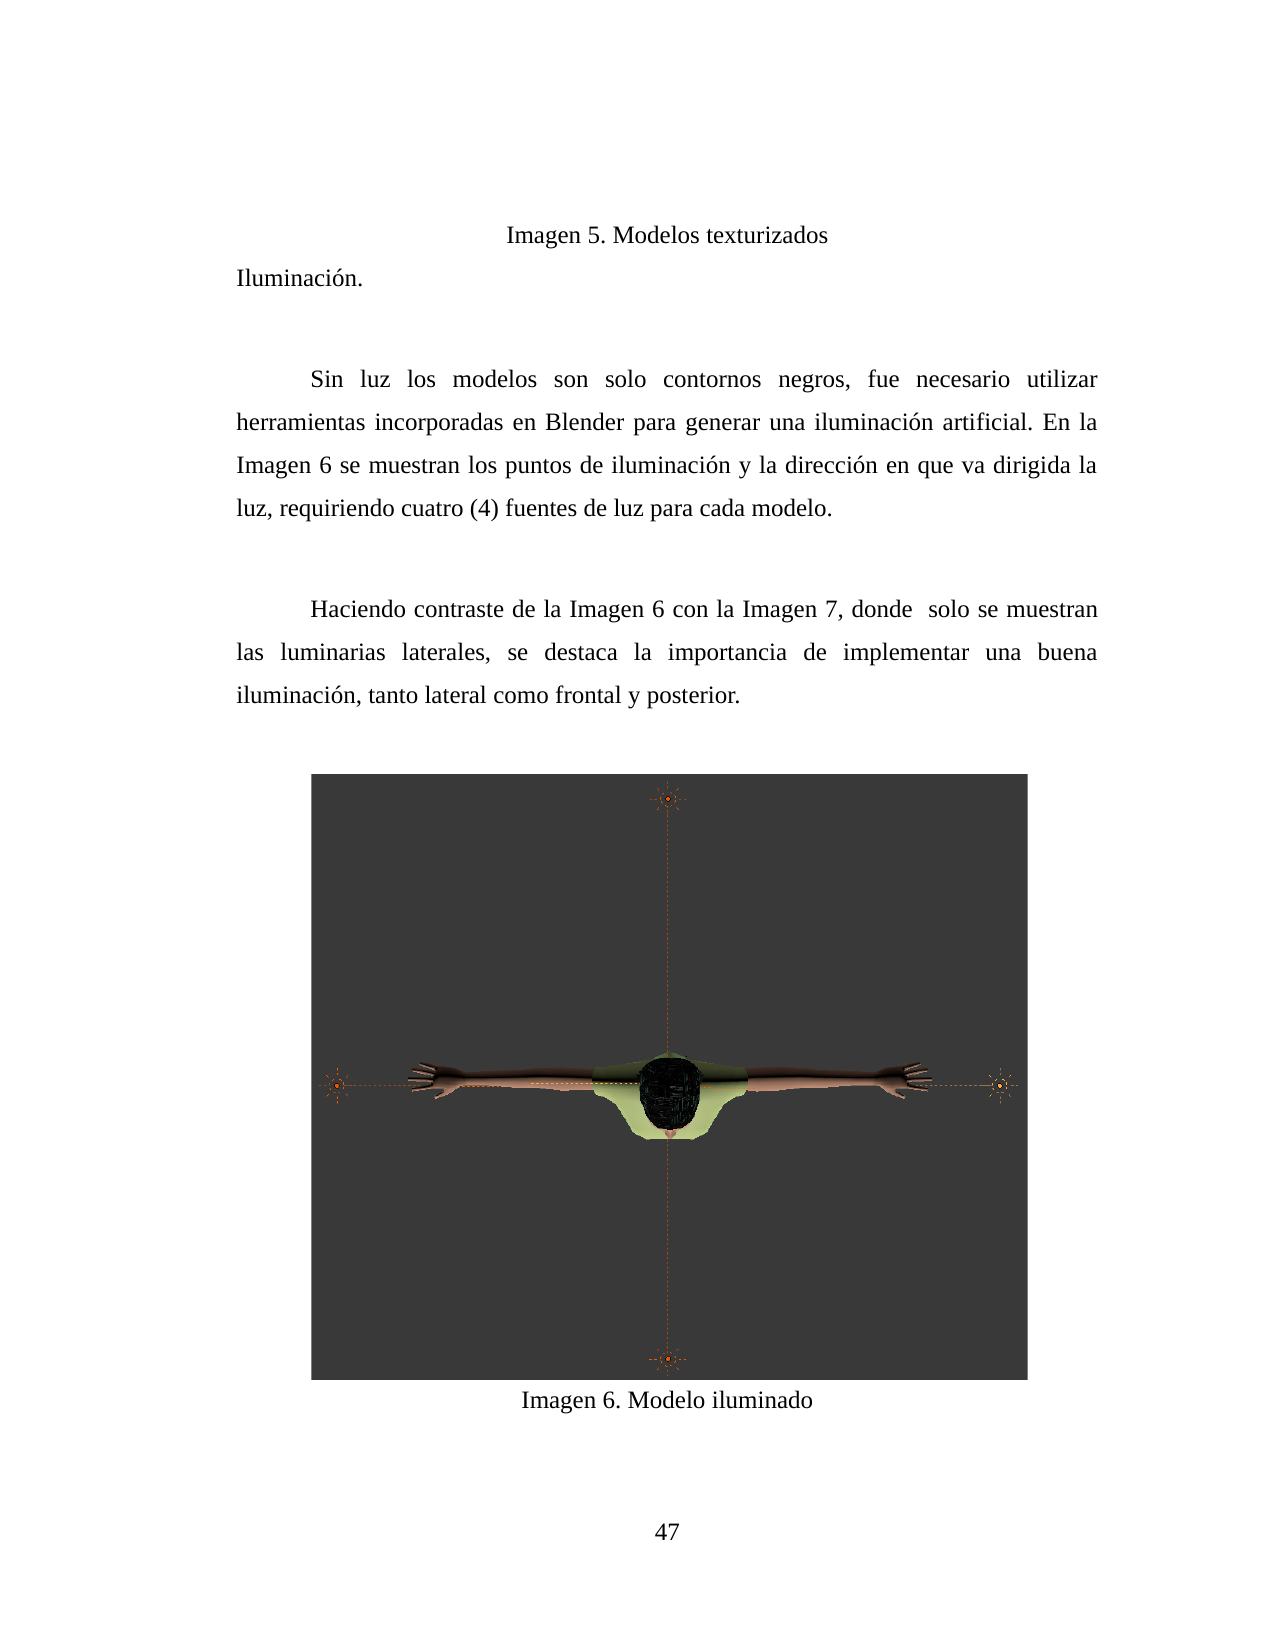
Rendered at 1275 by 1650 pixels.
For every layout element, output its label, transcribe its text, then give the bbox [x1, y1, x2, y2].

text Iluminación. [236, 350, 1098, 378]
picture [311, 860, 1028, 1468]
text Haciendo contraste de la Imagen 6 con la Imagen 7, donde solo se muestran las luminarias laterales, se destaca la importancia de implementar una buena iluminación, tanto lateral como frontal y posterior. [236, 680, 1098, 795]
text Imagen 5. Modelos texturizados [236, 307, 1098, 335]
text Sin luz los modelos son solo contornos negros, fue necesario utilizar herramientas incorporadas en Blender para generar una iluminación artificial. En la Imagen 6 se muestran los puntos de iluminación y la dirección en que va dirigida la luz, requiriendo cuatro (4) fuentes de luz para cada modelo. [236, 450, 1098, 608]
